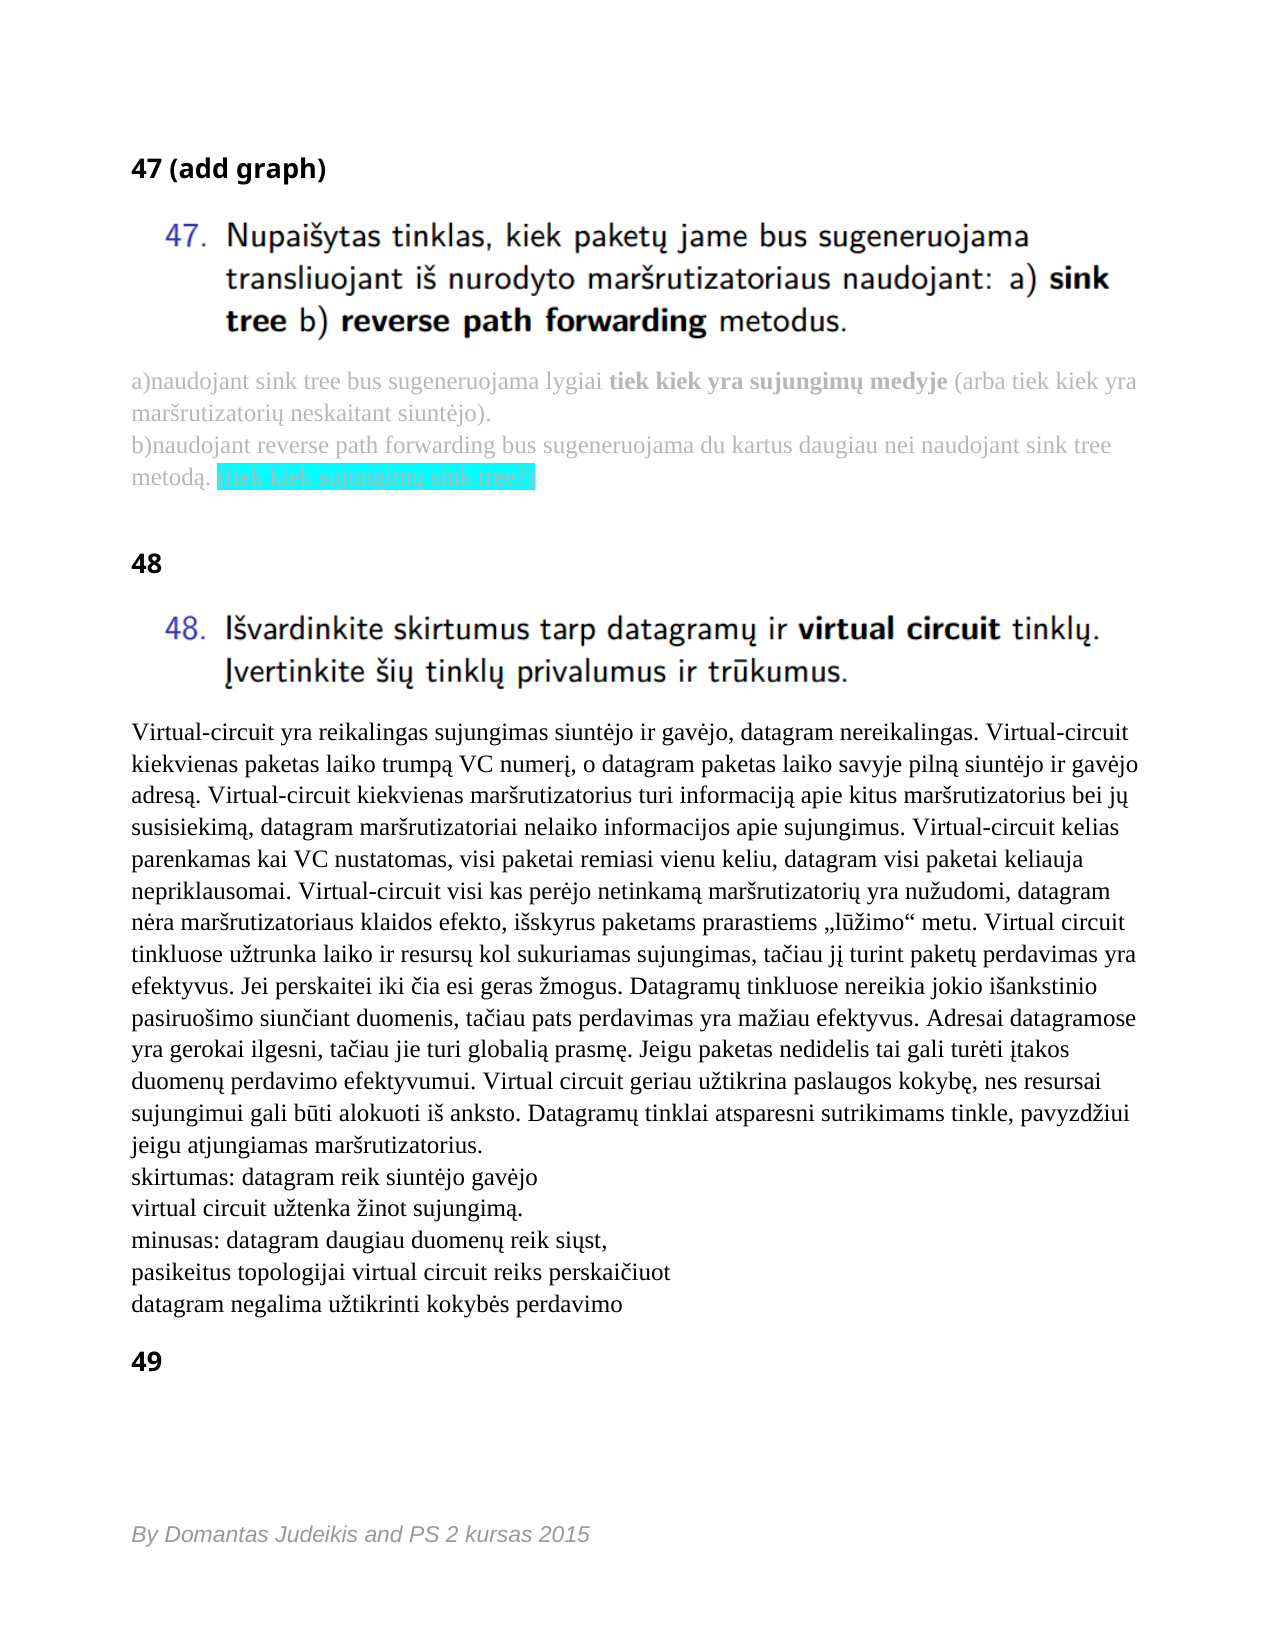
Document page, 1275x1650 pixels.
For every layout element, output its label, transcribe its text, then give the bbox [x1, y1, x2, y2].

text skirtumas: datagram reik siuntėjo gavėjo [131, 1163, 1144, 1190]
picture [150, 211, 1125, 349]
text pasikeitus topologijai virtual circuit reiks perskaičiuot [131, 1258, 1144, 1286]
text minusas: datagram daugiau duomenų reik siųst, [131, 1226, 1144, 1254]
subtitle 47 (add graph) [131, 150, 1144, 187]
text virtual circuit užtenka žinot sujungimą. [131, 1194, 1144, 1222]
text Virtual-circuit yra reikalingas sujungimas siuntėjo ir gavėjo, datagram nereikalingas. Virtual-circuit kiekvienas paketas laiko trumpą VC numerį, o datagram paketas laiko savyje pilną siuntėjo ir gavėjo adresą. Virtual-circuit kiekvienas maršrutizatorius turi informaciją apie kitus maršrutizatorius bei jų susisiekimą, datagram maršrutizatoriai nelaiko informacijos apie sujungimus. Virtual-circuit kelias parenkamas kai VC nustatomas, visi paketai remiasi vienu keliu, datagram visi paketai keliauja nepriklausomai. Virtual-circuit visi kas perėjo netinkamą maršrutizatorių yra nužudomi, datagram nėra maršrutizatoriaus klaidos efekto, išskyrus paketams prarastiems „lūžimo“ metu. Virtual circuit tinkluose užtrunka laiko ir resursų kol sukuriamas sujungimas, tačiau jį turint paketų perdavimas yra efektyvus. Jei perskaitei iki čia esi geras žmogus. Datagramų tinkluose nereikia jokio išankstinio pasiruošimo siunčiant duomenis, tačiau pats perdavimas yra mažiau efektyvus. Adresai datagramose yra gerokai ilgesni, tačiau jie turi globalią prasmę. Jeigu paketas nedidelis tai gali turėti įtakos duomenų perdavimo efektyvumui. Virtual circuit geriau užtikrina paslaugos kokybę, nes resursai sujungimui gali būti alokuoti iš anksto. Datagramų tinklai atsparesni sutrikimams tinkle, pavyzdžiui jeigu atjungiamas maršrutizatorius. [131, 718, 1144, 1159]
text datagram negalima užtikrinti kokybės perdavimo [131, 1290, 1144, 1317]
text b)naudojant reverse path forwarding bus sugeneruojama du kartus daugiau nei naudojant sink tree metodą. (tiek kiek sujungimų sink tree?) [131, 431, 1144, 490]
subtitle 48 [131, 545, 1144, 582]
picture [150, 605, 1125, 696]
subtitle 49 [131, 1342, 1144, 1379]
text a)naudojant sink tree bus sugeneruojama lygiai tiek kiek yra sujungimų medyje (arba tiek kiek yra maršrutizatorių neskaitant siuntėjo). [131, 367, 1144, 427]
